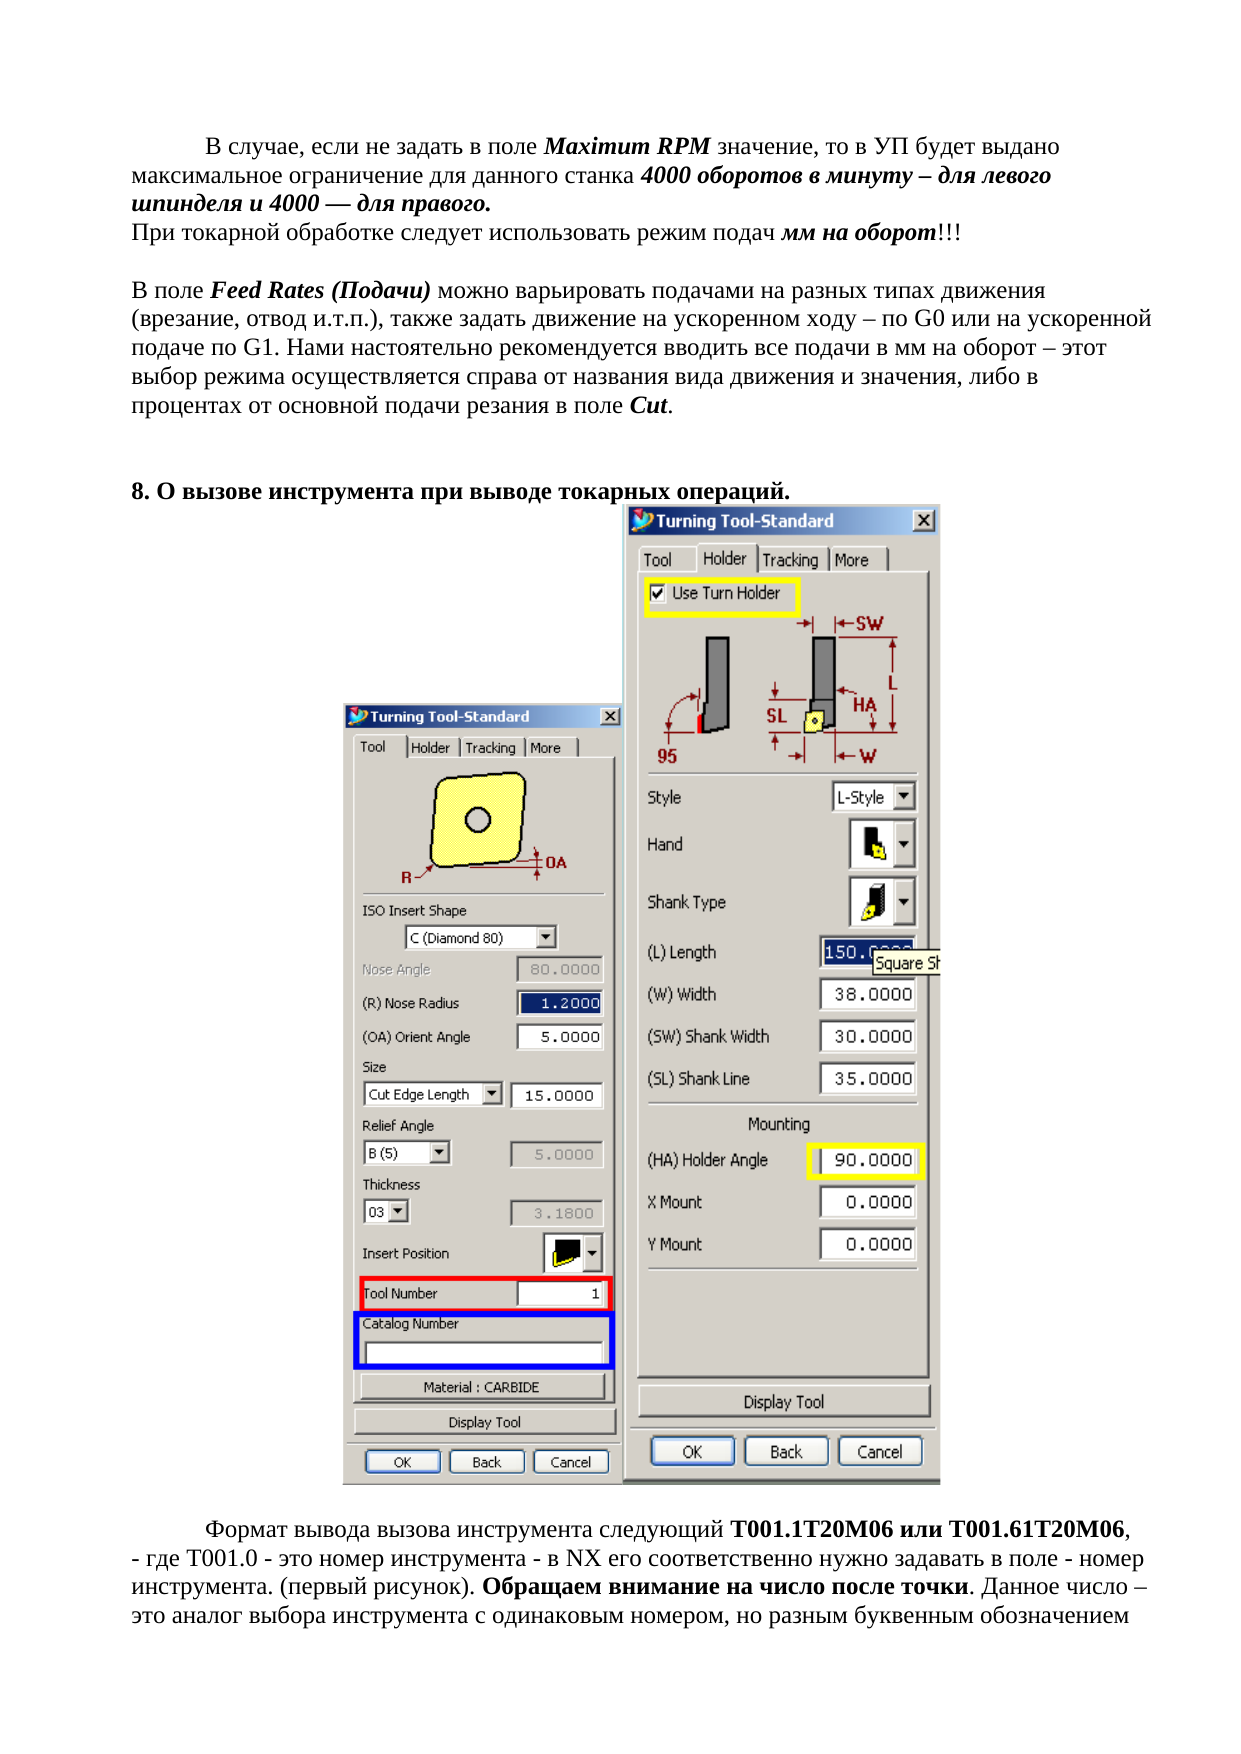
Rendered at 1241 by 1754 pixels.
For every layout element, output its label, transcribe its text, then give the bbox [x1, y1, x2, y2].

text 8. О вызове инструмента при выводе токарных операций. [131, 476, 1152, 505]
text - где T001.0 - это номер инструмента - в NX его соответственно нужно задавать в поле - номер инструмента. (первый рисунок). Обращаем внимание на число после точки. Данное число – это аналог выбора инструмента с одинаковым номером, но разным буквенным обозначением [131, 1543, 1152, 1629]
text В случае, если не задать в поле Maximum RPM значение, то в УП будет выдано максимальное ограничение для данного станка 4000 оборотов в минуту – для левого шпинделя и 4000 — для правого. [131, 131, 1152, 217]
text В поле Feed Rates (Подачи) можно варьировать подачами на разных типах движения (врезание, отвод и.т.п.), также задать движение на ускоренном ходу – по G0 или на ускоренной подаче по G1. Нами настоятельно рекомендуется вводить все подачи в мм на оборот – этот выбор режима осуществляется справа от названия вида движения и значения, либо в процентах от основной подачи резания в поле Cut. [131, 275, 1152, 418]
text Формат вывода вызова инструмента следующий T001.1T20M06 или T001.61T20M06, [131, 1514, 1152, 1543]
text При токарной обработке следует использовать режим подач мм на оборот!!! [131, 217, 1152, 246]
picture [342, 703, 622, 1485]
